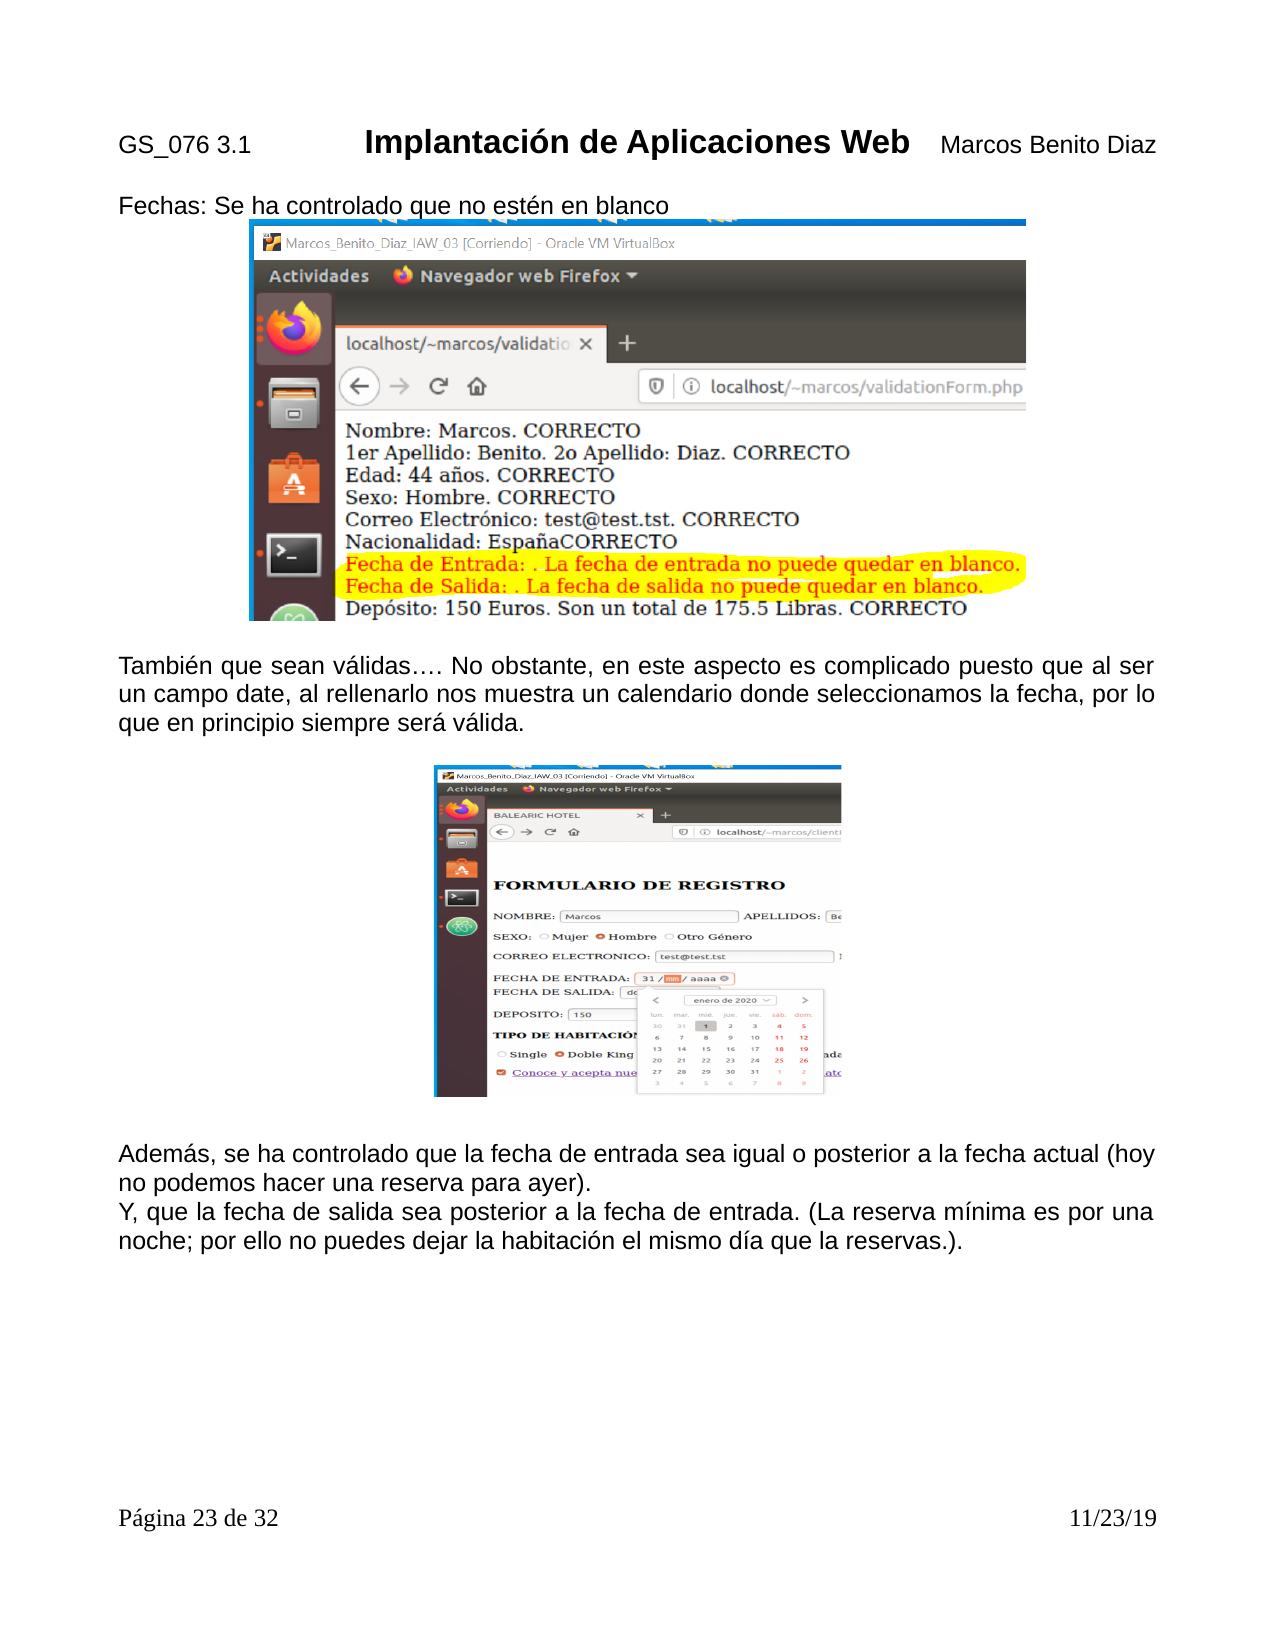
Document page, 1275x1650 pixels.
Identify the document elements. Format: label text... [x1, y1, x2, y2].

picture [433, 765, 842, 1097]
picture [249, 219, 1027, 621]
text Además, se ha controlado que la fecha de entrada sea igual o posterior a la fecha actual (hoy no podemos hacer una reserva para ayer). [118, 1139, 1157, 1197]
text También que sean válidas…. No obstante, en este aspecto es complicado puesto que al ser un campo date, al rellenarlo nos muestra un calendario donde seleccionamos la fecha, por lo que en principio siempre será válida. [118, 651, 1157, 737]
text Fechas: Se ha controlado que no estén en blanco [118, 191, 1157, 219]
text Y, que la fecha de salida sea posterior a la fecha de entrada. (La reserva mínima es por una noche; por ello no puedes dejar la habitación el mismo día que la reservas.). [118, 1197, 1157, 1254]
